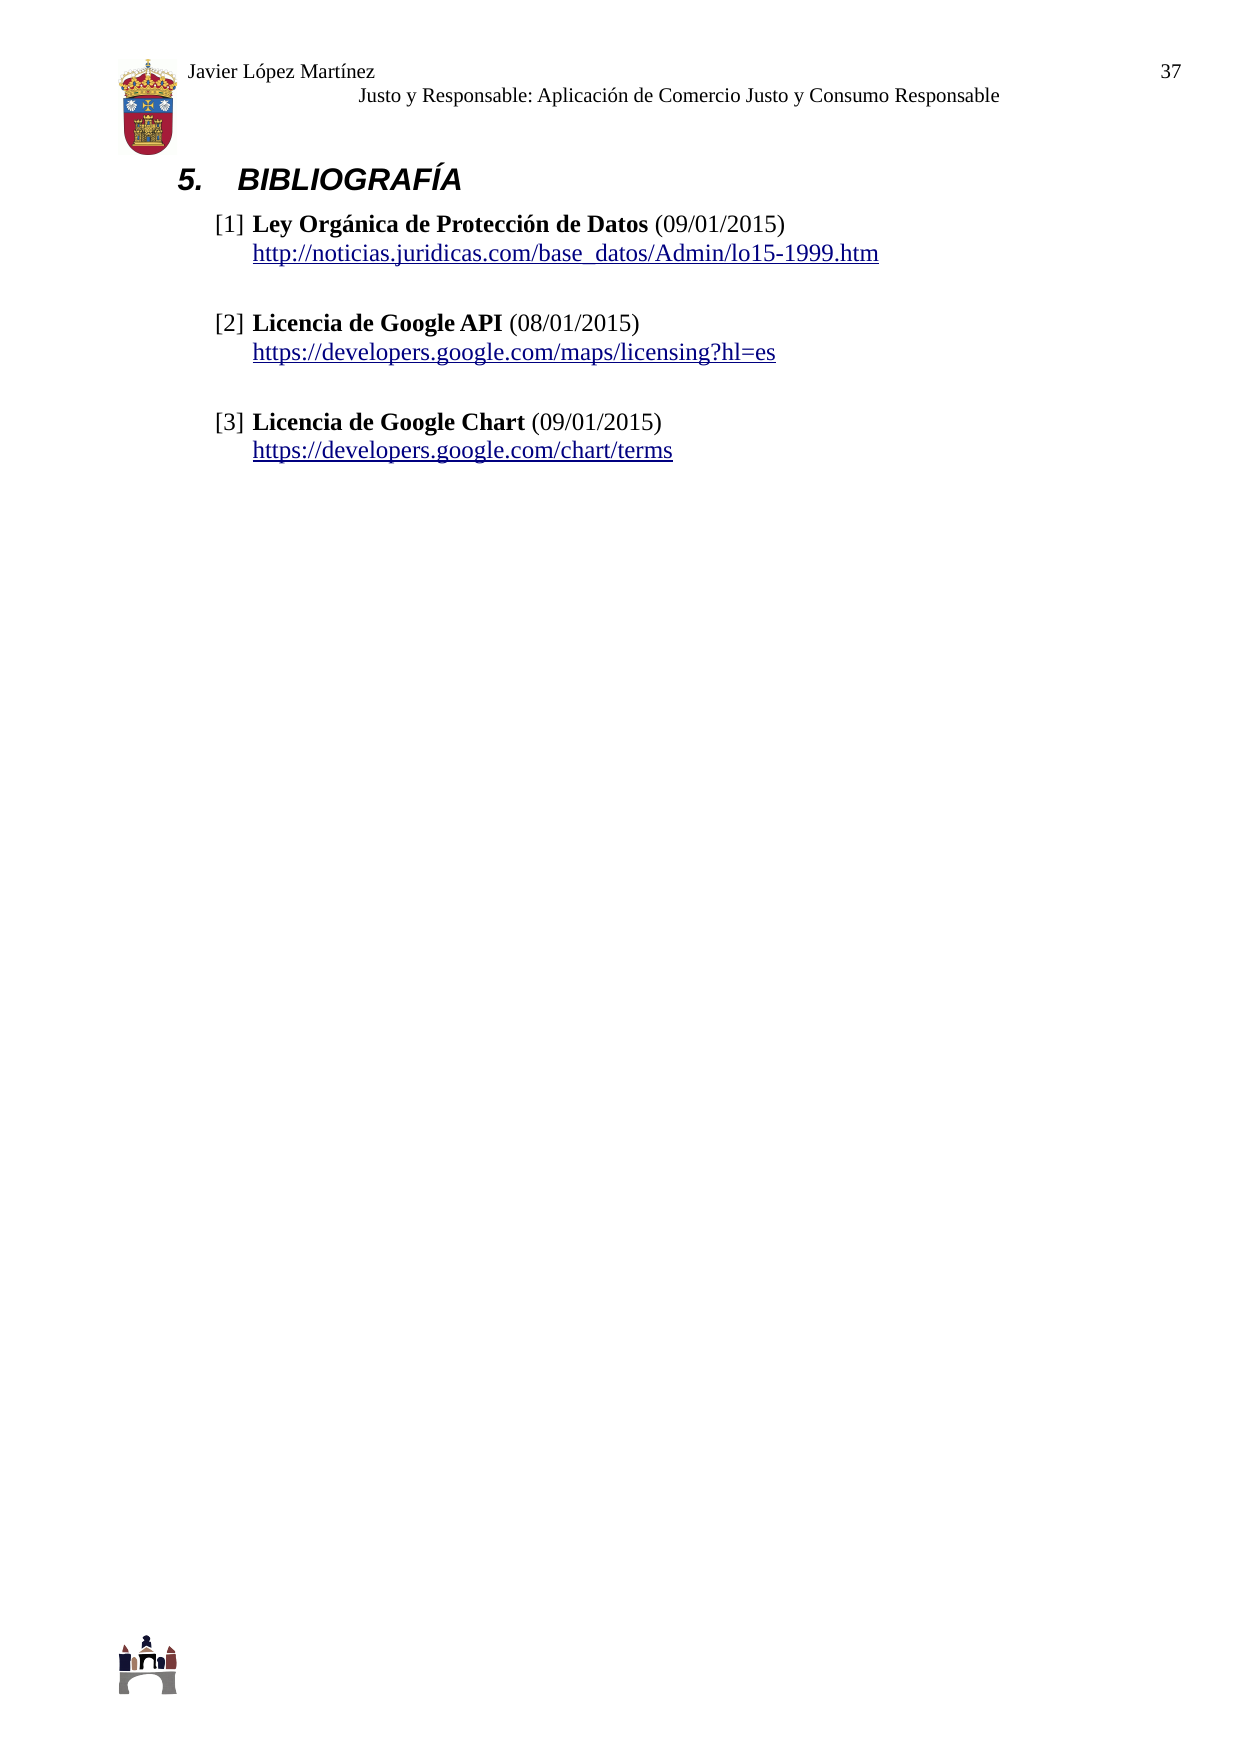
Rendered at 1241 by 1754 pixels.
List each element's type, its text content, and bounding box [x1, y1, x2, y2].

subtitle BIBLIOGRAFÍA [177, 161, 1181, 197]
picture [118, 59, 178, 155]
picture [118, 1634, 178, 1695]
list Ley Orgánica de Protección de Datos (09/01/2015) http://noticias.juridicas.com/base_datos/Admin/lo15-1999.htm [215, 209, 1181, 295]
list Licencia de Google Chart (09/01/2015) https://developers.google.com/chart/terms [215, 407, 1181, 464]
list Licencia de Google API (08/01/2015) https://developers.google.com/maps/licensing?hl=es [215, 308, 1181, 394]
